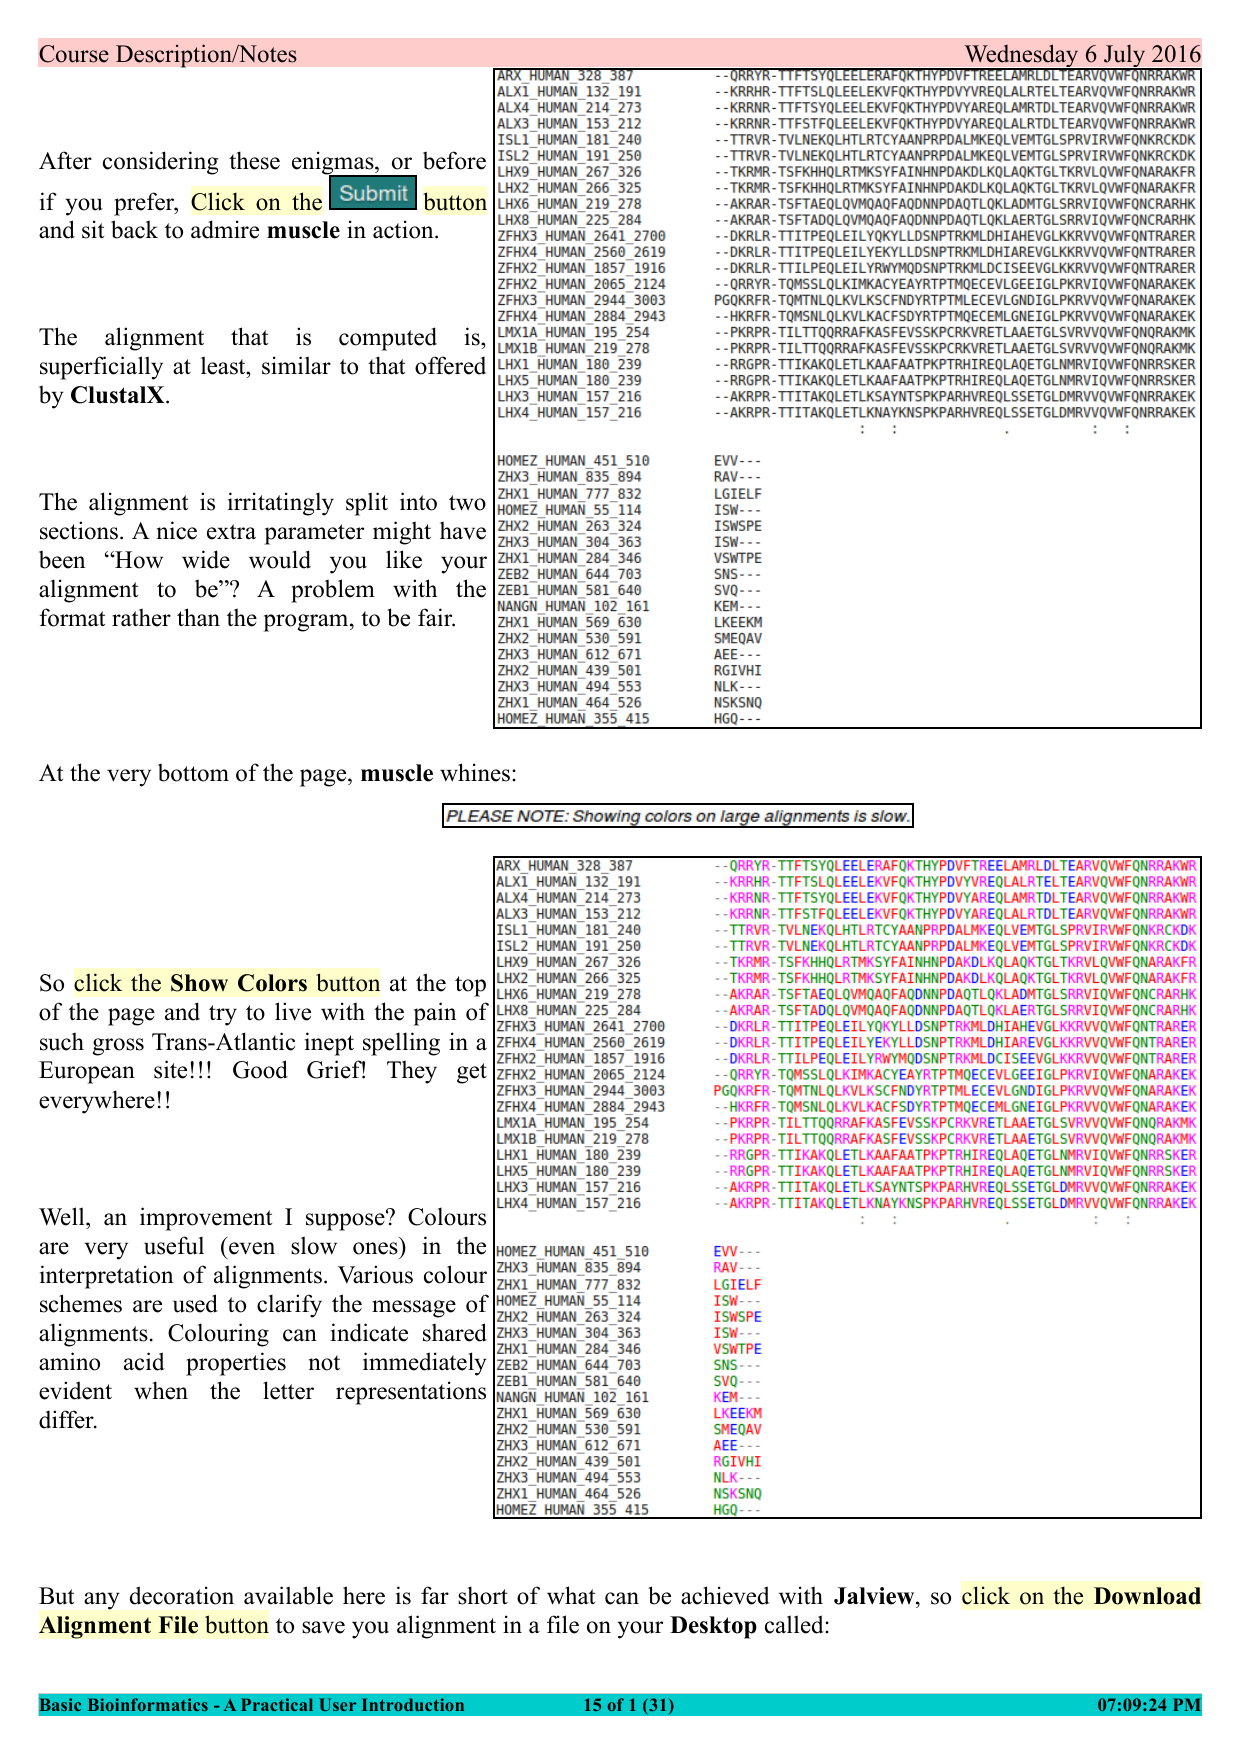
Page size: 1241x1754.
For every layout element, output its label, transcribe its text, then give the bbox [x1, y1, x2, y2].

picture [495, 858, 1200, 1517]
text The alignment is irritatingly split into two sections. A nice extra parameter might have been “How wide would you like your alignment to be”? A problem with the format rather than the program, to be fair. [38, 487, 493, 632]
picture [495, 70, 1200, 727]
text After considering these enigmas, or before if you prefer, Click on thebutton and sit back to admire muscle in action. [38, 146, 493, 244]
text At the very bottom of the page, muscle whines: [38, 758, 1202, 787]
picture [444, 805, 912, 826]
text The alignment that is computed is, superficially at least, similar to that offered by ClustalX. [38, 322, 493, 409]
picture [331, 177, 415, 208]
text So click the Show Colors button at the top of the page and try to live with the pain of such gross Trans-Atlantic inept spelling in a European site!!! Good Grief! They get everywhere!! [38, 968, 493, 1113]
text Well, an improvement I suppose? Colours are very useful (even slow ones) in the interpretation of alignments. Various colour schemes are used to clarify the message of alignments. Colouring can indicate shared amino acid properties not immediately evident when the letter representations differ. [38, 1202, 493, 1434]
text But any decoration available here is far short of what can be achieved with Jalview, so click on the Download Alignment File button to save you alignment in a file on your Desktop called: [38, 1581, 1202, 1639]
